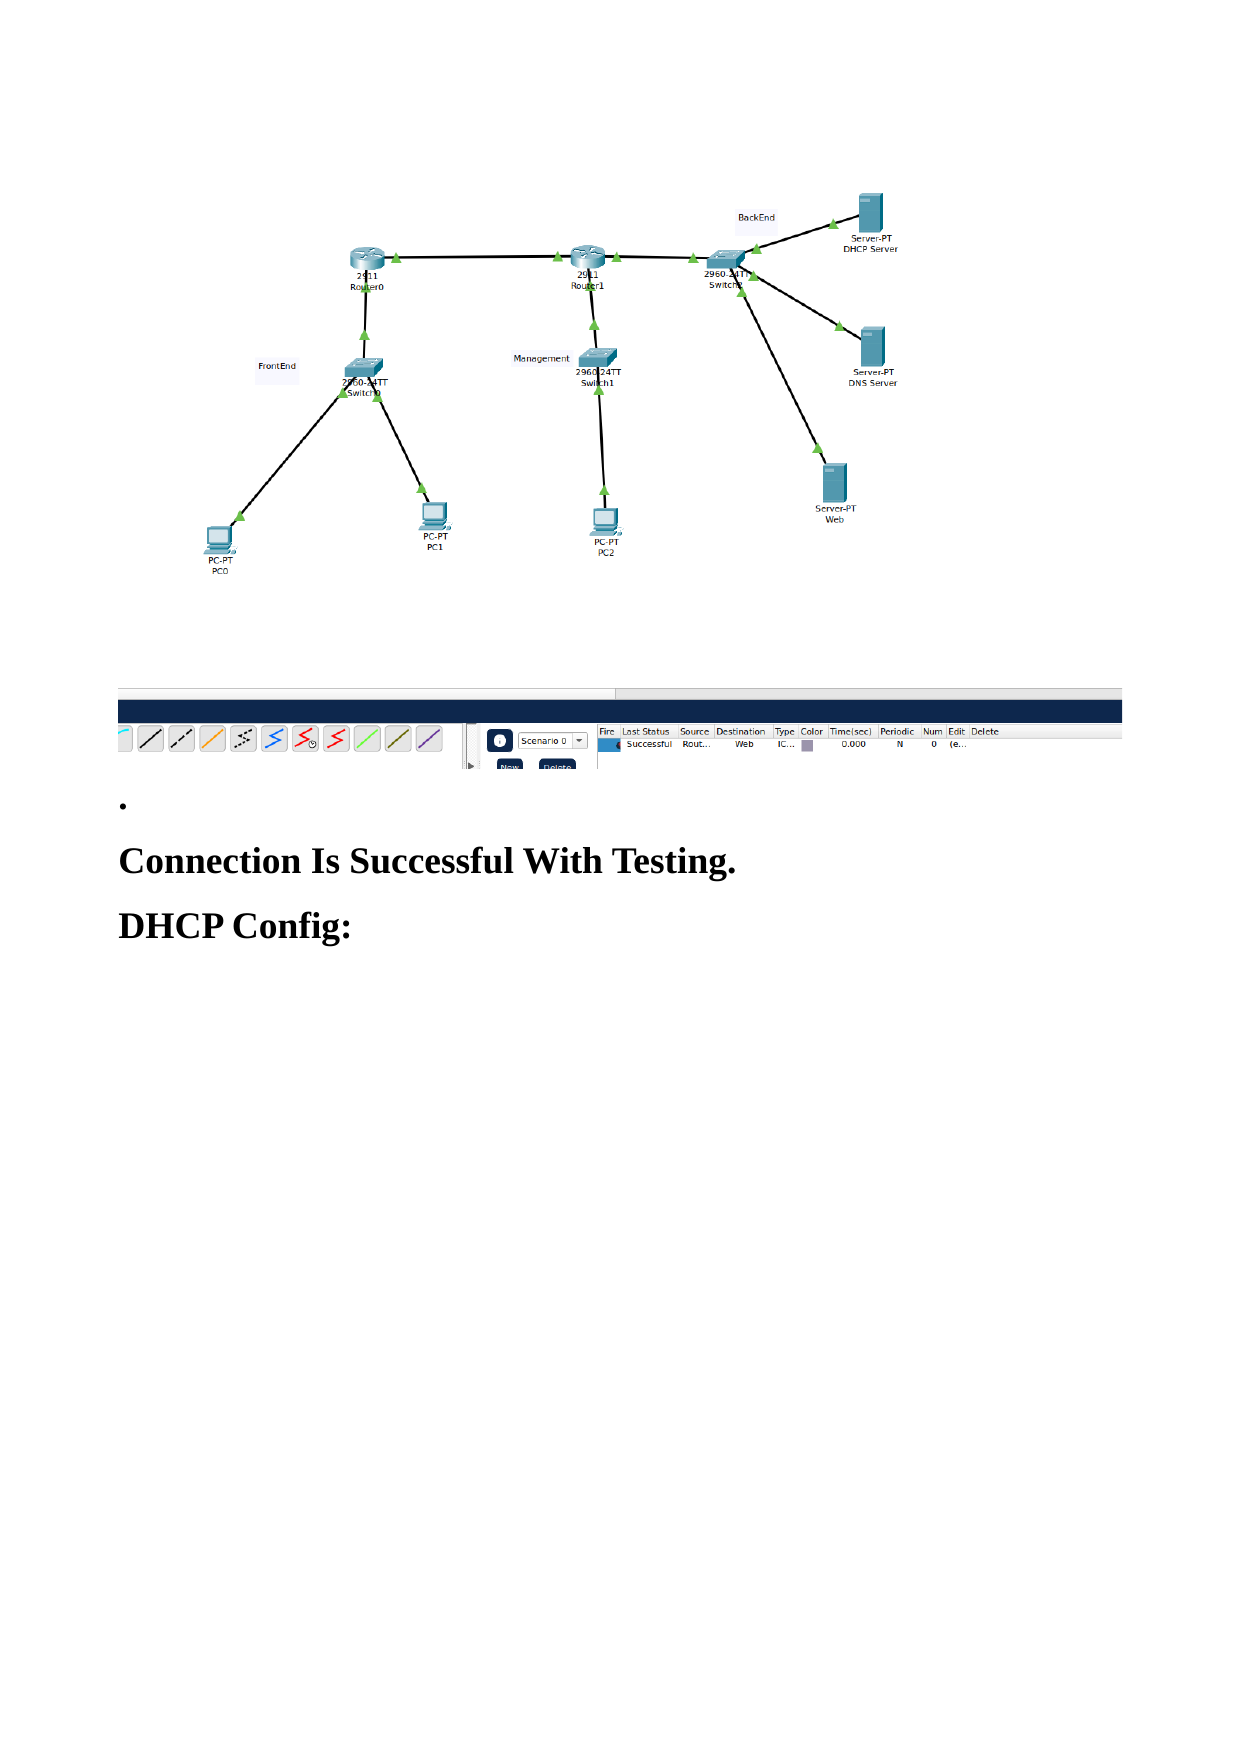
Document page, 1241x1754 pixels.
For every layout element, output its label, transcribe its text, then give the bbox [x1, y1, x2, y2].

picture [118, 176, 1123, 769]
text Connection Is Successful With Testing. [118, 839, 1122, 882]
text DHCP Config: [118, 903, 1122, 946]
text . [118, 769, 1122, 818]
